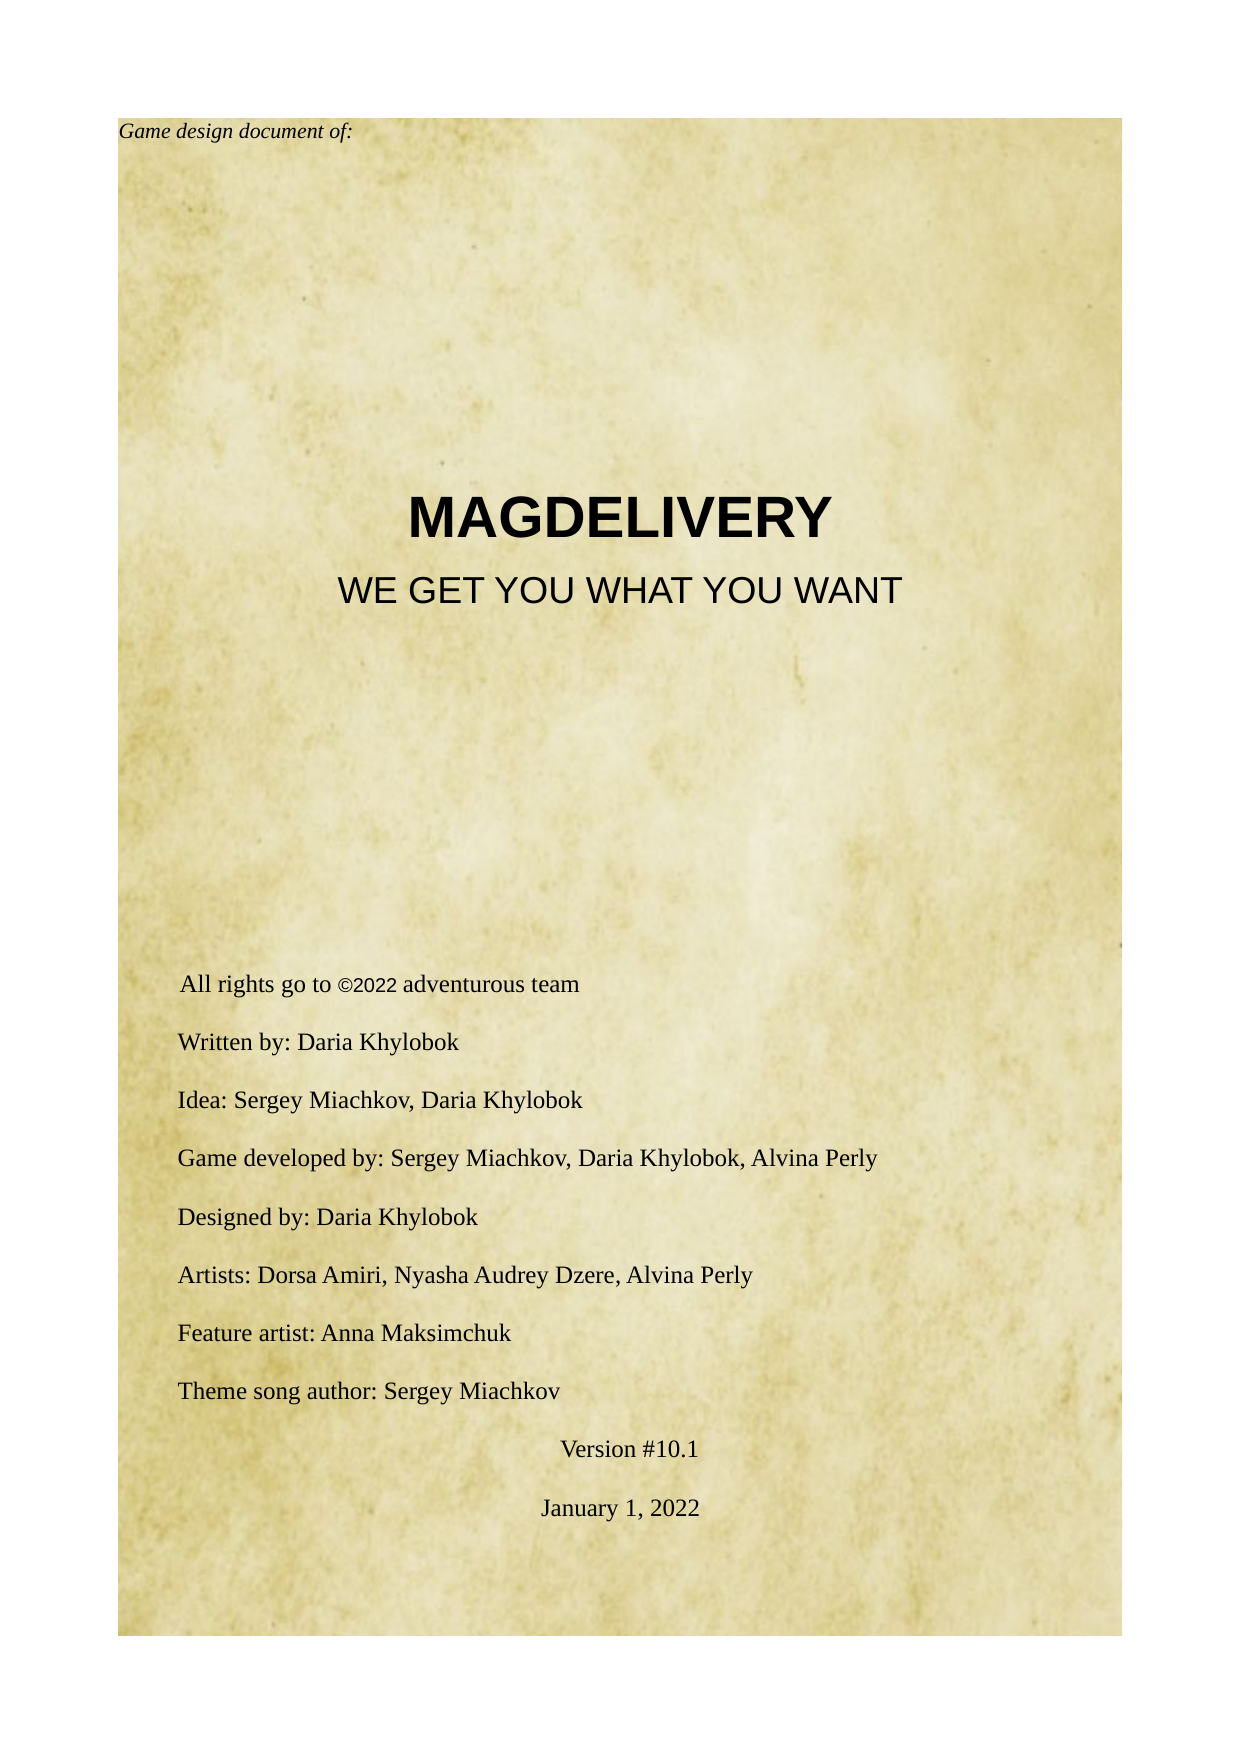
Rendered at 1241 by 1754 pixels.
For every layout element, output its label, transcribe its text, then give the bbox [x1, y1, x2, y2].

text Theme song author: Sergey Miachkov [177, 1376, 1063, 1405]
text Version #10.1 [177, 1434, 1063, 1463]
text Artists: Dorsa Amiri, Nyasha Audrey Dzere, Alvina Perly [177, 1260, 1063, 1289]
text Written by: Daria Khylobok [177, 1027, 1063, 1056]
picture [220, 476, 1021, 482]
text Designed by: Daria Khylobok [177, 1202, 1063, 1230]
picture [220, 1114, 1021, 1143]
picture [220, 1230, 1021, 1260]
picture [220, 611, 1021, 969]
text Game developed by: Sergey Miachkov, Daria Khylobok, Alvina Perly [177, 1143, 1063, 1172]
subtitle WE GET YOU WHAT YOU WANT [118, 568, 1122, 611]
picture [220, 1172, 1021, 1202]
text Idea: Sergey Miachkov, Daria Khylobok [177, 1085, 1063, 1114]
text January 1, 2022 [177, 1493, 1063, 1522]
text All rights go to ©2022 adventurous team [118, 969, 1063, 997]
picture [220, 997, 1021, 1027]
title MAGDELIVERY [118, 482, 1122, 549]
picture [220, 1056, 1021, 1085]
text Feature artist: Anna Maksimchuk [177, 1318, 1063, 1347]
picture [220, 549, 1021, 568]
text Game design document of: [118, 118, 1122, 143]
